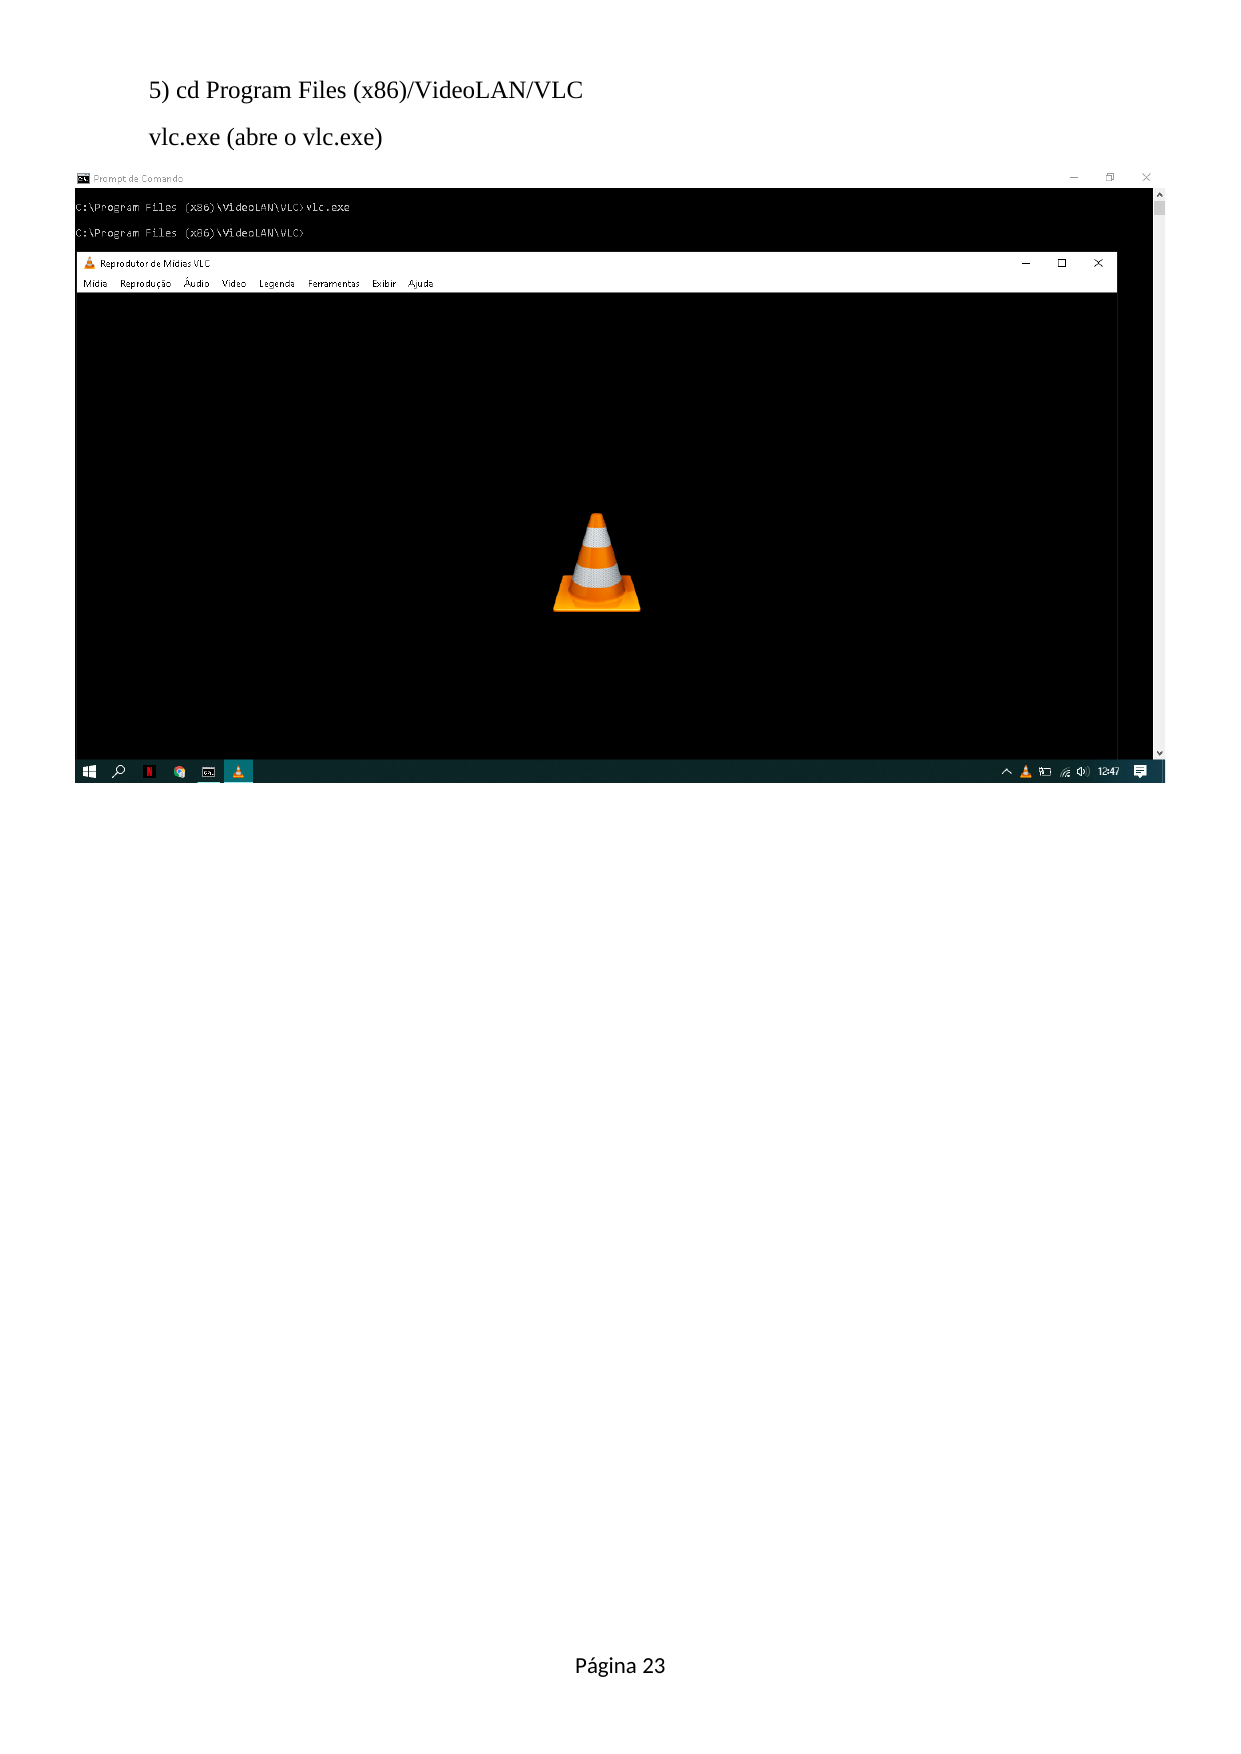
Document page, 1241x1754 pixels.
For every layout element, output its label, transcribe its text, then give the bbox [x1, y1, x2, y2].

picture [75, 169, 1166, 783]
text 5) cd Program Files (x86)/VideoLAN/VLC [75, 75, 1165, 104]
text vlc.exe (abre o vlc.exe) [75, 122, 1165, 151]
